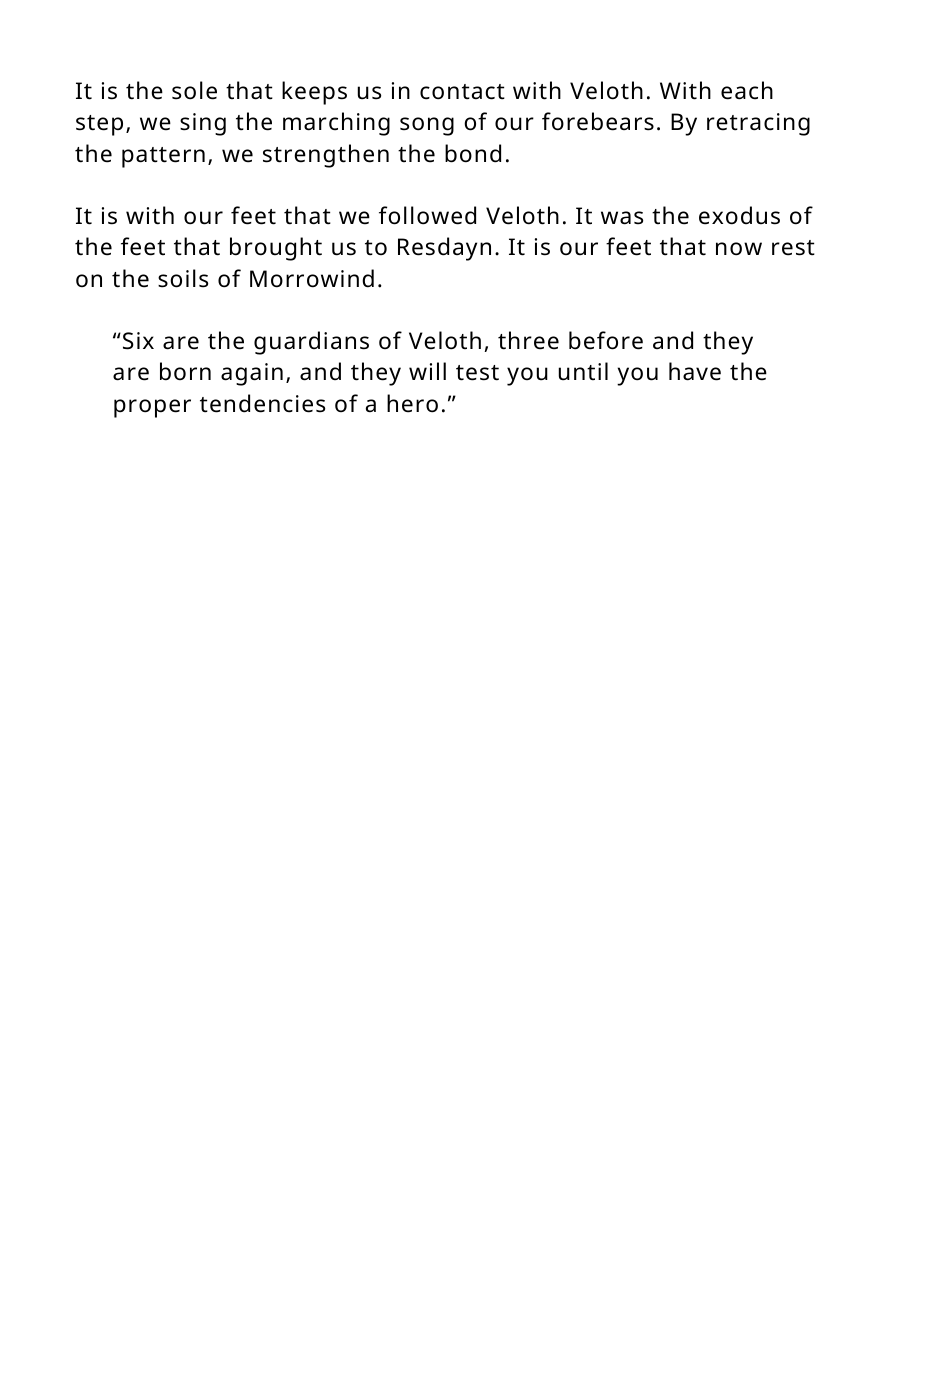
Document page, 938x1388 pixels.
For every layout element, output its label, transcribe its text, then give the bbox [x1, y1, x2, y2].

text “Six are the guardians of Veloth, three before and they are born again, and they will test you until you have the proper tendencies of a hero.” [112, 325, 787, 419]
text It is the sole that keeps us in contact with Veloth. With each step, we sing the marching song of our forebears. By retracing the pattern, we strengthen the bond. [75, 75, 825, 169]
text It is with our feet that we followed Veloth. It was the exodus of the feet that brought us to Resdayn. It is our feet that now rest on the soils of Morrowind. [75, 200, 825, 294]
